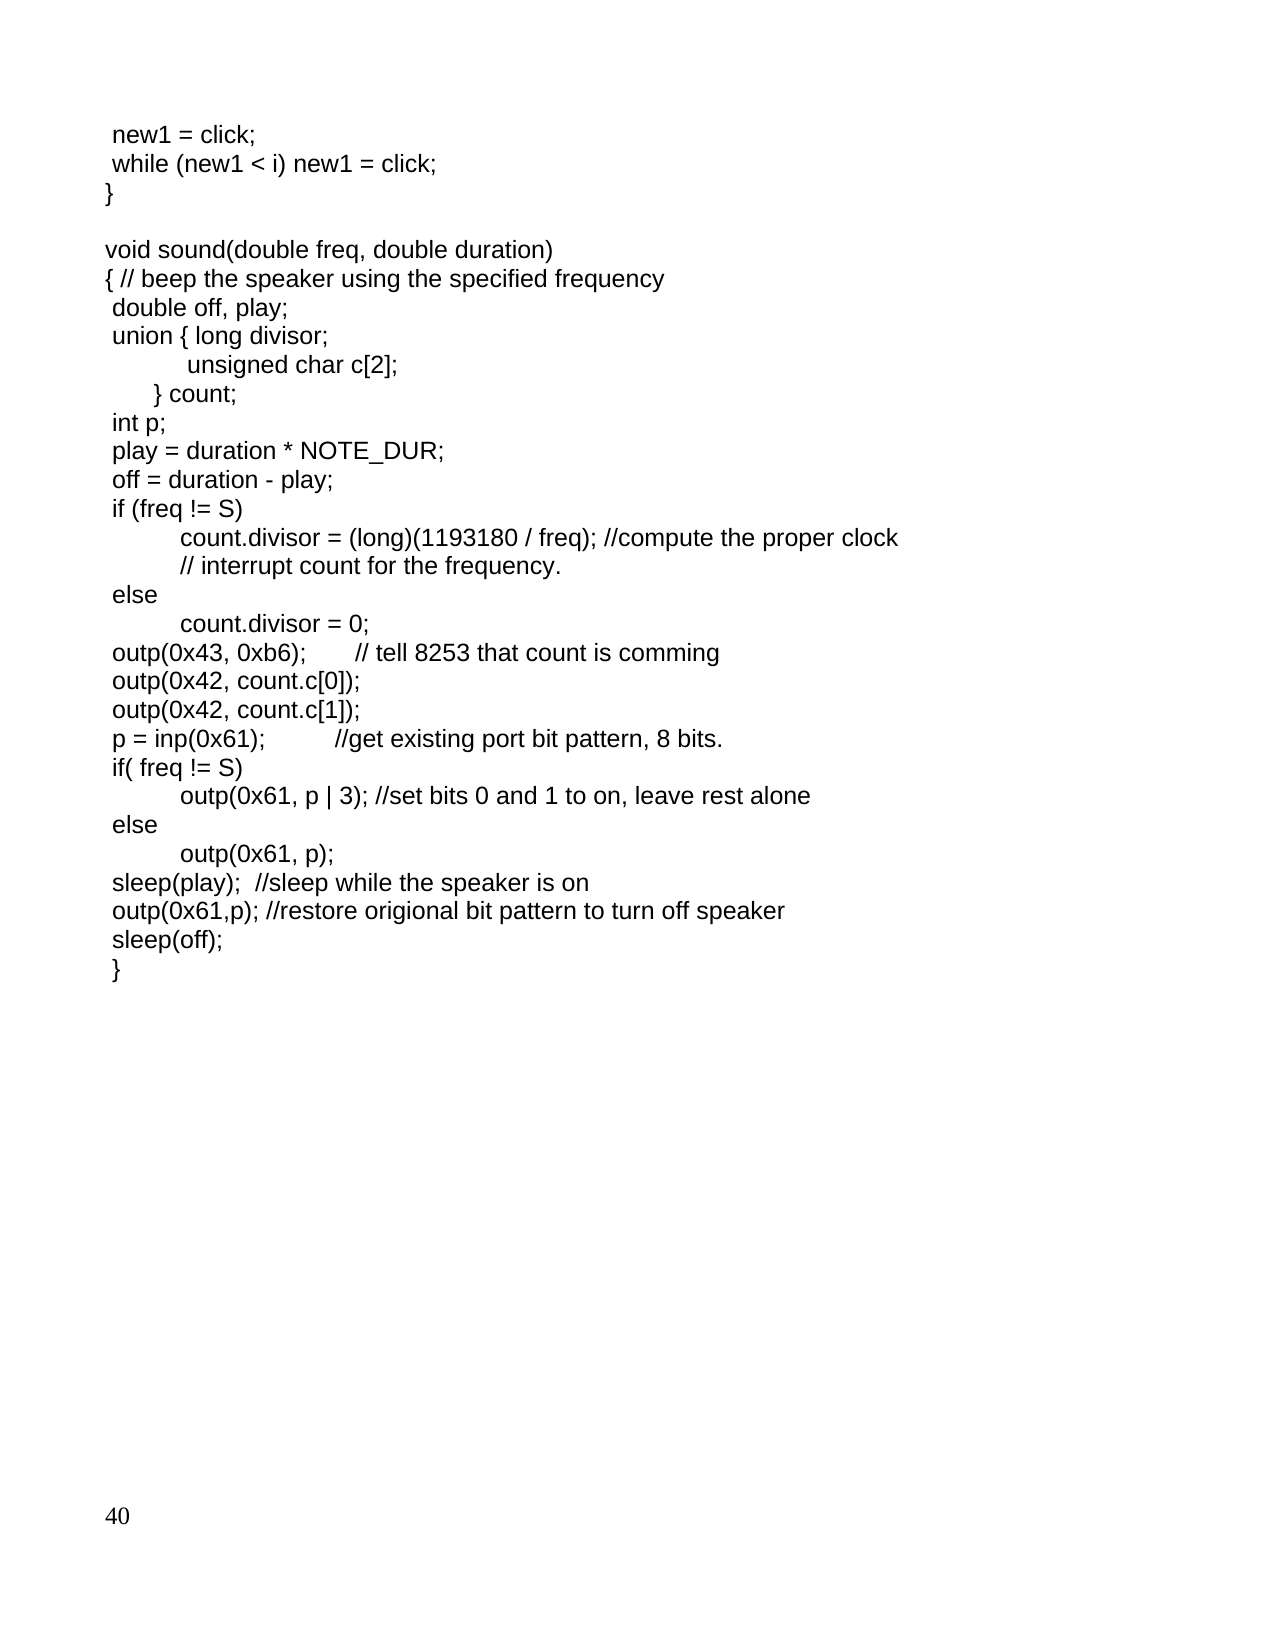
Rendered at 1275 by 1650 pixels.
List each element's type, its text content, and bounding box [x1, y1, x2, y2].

text } [105, 177, 1170, 206]
text new1 = click; [105, 120, 1170, 149]
text } [105, 954, 1170, 982]
text else [105, 580, 1170, 609]
text outp(0x42, count.c[0]); [105, 666, 1170, 695]
text } count; [105, 379, 1170, 407]
text // interrupt count for the frequency. [105, 551, 1170, 580]
text outp(0x61,p); //restore origional bit pattern to turn off speaker [105, 896, 1170, 925]
text off = duration - play; [105, 465, 1170, 494]
text if( freq != S) [105, 752, 1170, 781]
text union { long divisor; [105, 321, 1170, 350]
text outp(0x61, p | 3); //set bits 0 and 1 to on, leave rest alone [105, 781, 1170, 810]
text unsigned char c[2]; [105, 350, 1170, 379]
text if (freq != S) [105, 494, 1170, 522]
text outp(0x61, p); [105, 839, 1170, 867]
text count.divisor = (long)(1193180 / freq); //compute the proper clock [105, 522, 1170, 551]
text else [105, 810, 1170, 839]
text int p; [105, 407, 1170, 436]
text void sound(double freq, double duration) [105, 235, 1170, 264]
text outp(0x42, count.c[1]); [105, 695, 1170, 724]
text outp(0x43, 0xb6); // tell 8253 that count is comming [105, 637, 1170, 666]
text { // beep the speaker using the specified frequency [105, 264, 1170, 292]
text count.divisor = 0; [105, 609, 1170, 637]
text p = inp(0x61); //get existing port bit pattern, 8 bits. [105, 724, 1170, 752]
text sleep(play); //sleep while the speaker is on [105, 867, 1170, 896]
text sleep(off); [105, 925, 1170, 954]
text play = duration * NOTE_DUR; [105, 436, 1170, 465]
text while (new1 < i) new1 = click; [105, 149, 1170, 177]
text double off, play; [105, 292, 1170, 321]
